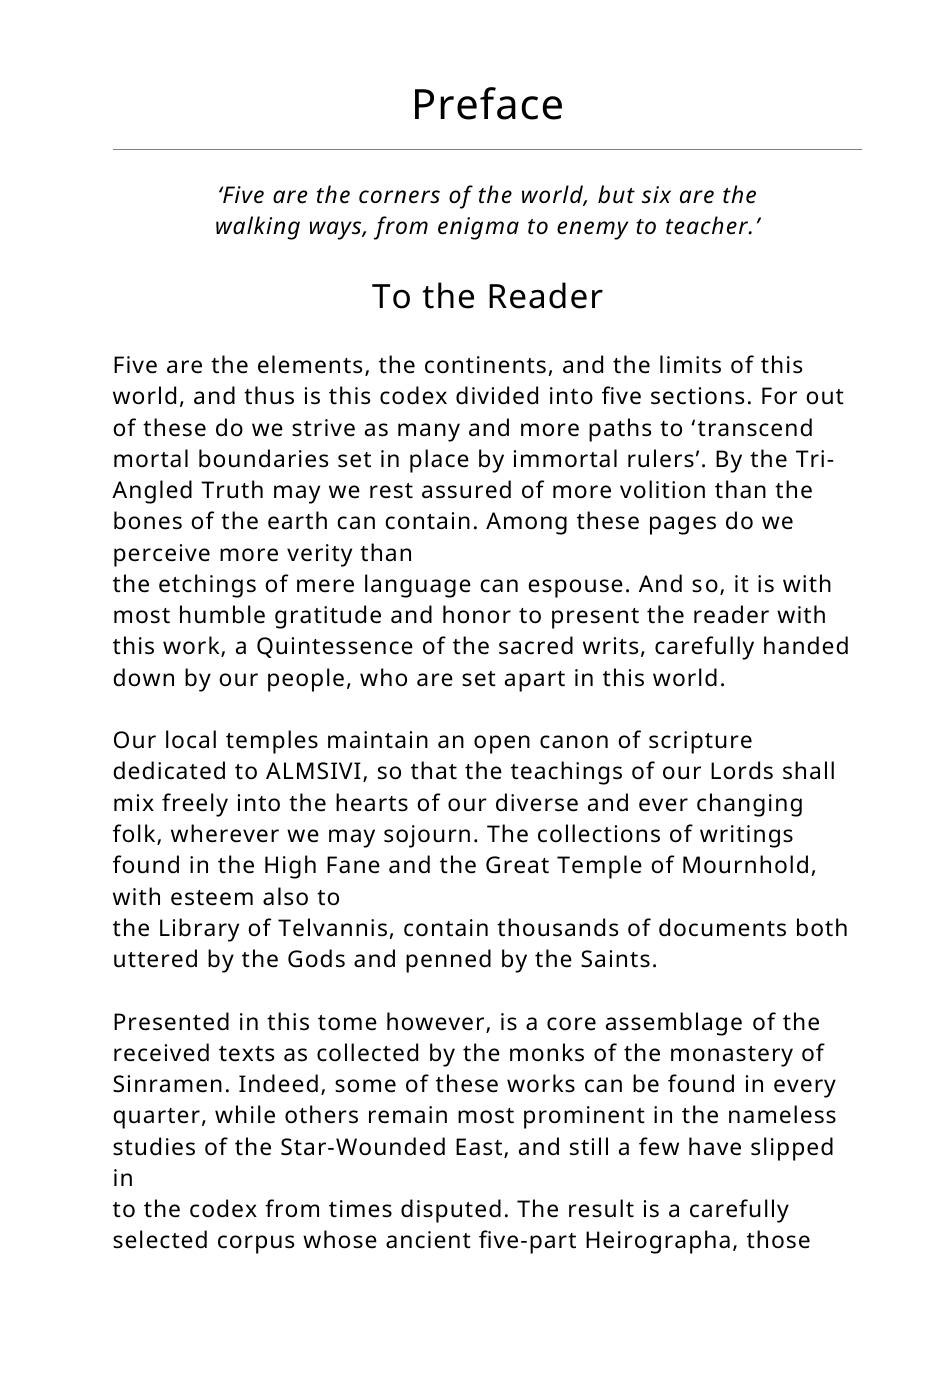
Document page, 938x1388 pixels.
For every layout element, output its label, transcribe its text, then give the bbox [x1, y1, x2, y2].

text to the codex from times disputed. The result is a carefully selected corpus whose ancient five-part Heirographa, those [112, 1193, 862, 1255]
text Five are the elements, the continents, and the limits of this world, and thus is this codex divided into five sections. For out of these do we strive as many and more paths to ‘transcend mortal boundaries set in place by immortal rulers’. By the Tri-Angled Truth may we rest assured of more volition than the bones of the earth can contain. Among these pages do we perceive more verity than the etchings of mere language can espouse. And so, it is with most humble gratitude and honor to present the reader with this work, a Quintessence of the sacred writs, carefully handed down by our people, who are set apart in this world. [112, 349, 862, 693]
text ‘Five are the corners of the world, but six are the walking ways, from enigma to enemy to teacher.’ [169, 179, 806, 241]
text Presented in this tome however, is a core assemblage of the received texts as collected by the monks of the monastery of Sinramen. Indeed, some of these works can be found in every quarter, while others remain most prominent in the nameless studies of the Star-Wounded East, and still a few have slipped in [112, 1005, 862, 1193]
text Preface [112, 75, 862, 132]
text Our local temples maintain an open canon of scripture dedicated to ALMSIVI, so that the teachings of our Lords shall mix freely into the hearts of our diverse and ever changing folk, wherever we may sojourn. The collections of writings found in the High Fane and the Great Temple of Mournhold, with esteem also to the Library of Telvannis, contain thousands of documents both uttered by the Gods and penned by the Saints. [112, 724, 862, 974]
text To the Reader [112, 272, 862, 318]
